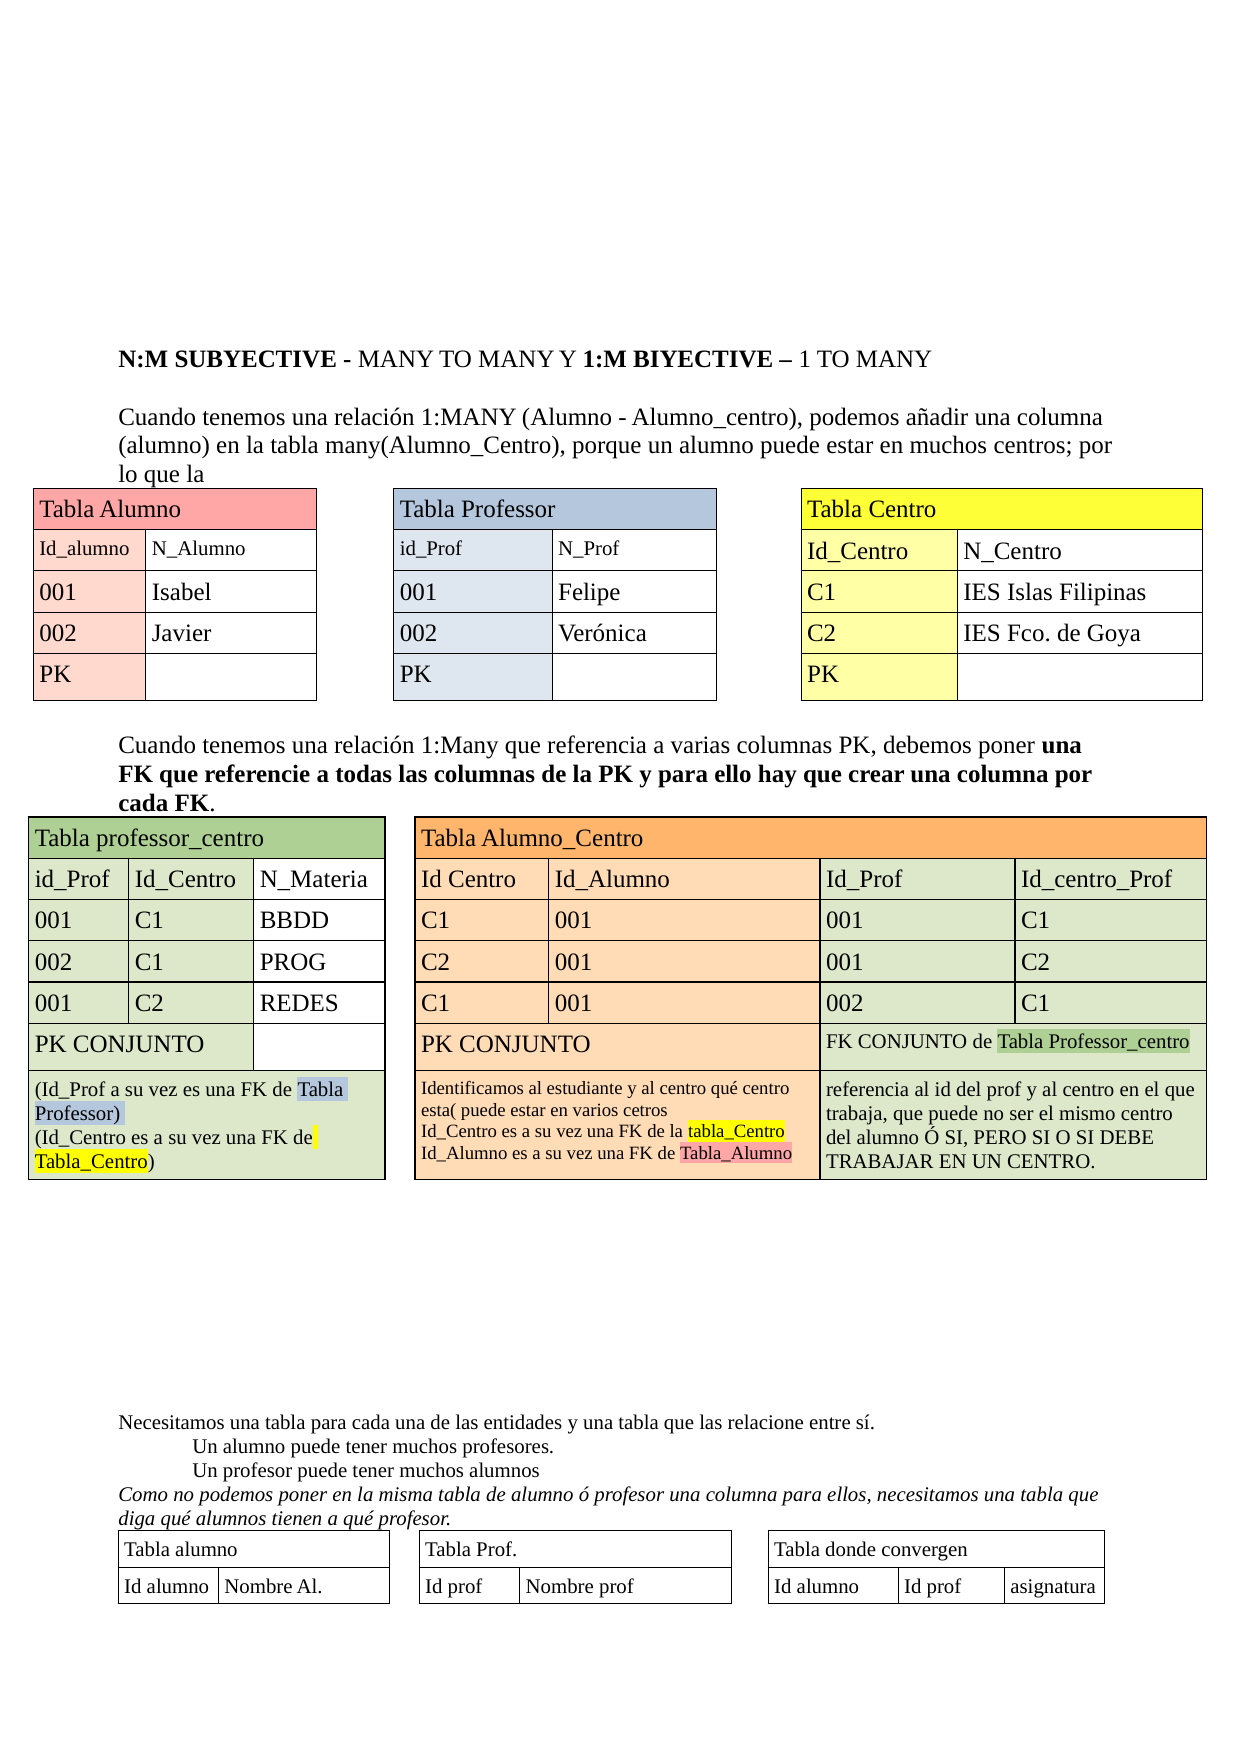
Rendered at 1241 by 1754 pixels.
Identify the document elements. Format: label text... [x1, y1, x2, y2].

table_cell Id_Prof [821, 859, 1014, 899]
table_cell [386, 858, 414, 899]
table_header Tabla Centro [802, 489, 1202, 529]
table_cell C2 [1016, 941, 1206, 981]
table_cell PK [34, 654, 145, 700]
table_cell IES Fco. de Goya [958, 613, 1202, 653]
table_cell [386, 940, 414, 981]
table_cell C1 [1016, 983, 1206, 1023]
table_cell Javier [146, 613, 316, 653]
table_cell PK [394, 654, 552, 700]
table_header Tabla Professor [394, 489, 716, 529]
table_cell id_Prof [29, 859, 128, 899]
table_cell [717, 570, 801, 612]
table_cell [958, 654, 1202, 700]
table_cell [717, 529, 801, 570]
table_cell 001 [34, 571, 145, 612]
text Cuando tenemos una relación 1:Many que referencia a varias columnas PK, debemos poner una FK que referencie a todas las columnas de la PK y para ello hay que crear una columna por cada FK. [118, 730, 1122, 816]
table_cell Id alumno [769, 1568, 898, 1603]
table_header [390, 1530, 419, 1567]
table_cell [146, 654, 316, 700]
table_cell Id_Centro [802, 530, 957, 570]
table_cell N_Alumno [146, 530, 316, 570]
text Necesitamos una tabla para cada una de las entidades y una tabla que las relacione entre sí. [118, 1410, 1122, 1434]
table_cell 001 [394, 571, 552, 612]
table_cell PK CONJUNTO [416, 1024, 819, 1070]
table_header [386, 816, 414, 858]
table_cell Identificamos al estudiante y al centro qué centro esta( puede estar en varios cetros Id_Centro es a su vez una FK de la tabla_Centro Id_Alumno es a su vez una FK de Tabla_Alumno [416, 1071, 819, 1179]
table_cell [317, 612, 393, 653]
table_cell N_Materia [254, 859, 384, 899]
table_header Tabla Alumno [34, 489, 316, 529]
table_header Tabla professor_centro [29, 818, 384, 858]
table_cell Id_Alumno [549, 859, 819, 899]
table_header Tabla donde convergen [769, 1531, 1104, 1567]
table_cell 001 [549, 941, 819, 981]
table_cell FK CONJUNTO de Tabla Professor_centro [821, 1024, 1206, 1070]
table_header Tabla Prof. [420, 1531, 731, 1567]
table_cell C2 [802, 613, 957, 653]
table_cell [717, 612, 801, 653]
table_cell [390, 1567, 419, 1603]
table_cell [254, 1024, 384, 1070]
table_cell C1 [416, 900, 548, 940]
table_header Tabla alumno [119, 1531, 389, 1567]
table_cell 001 [821, 900, 1014, 940]
table_cell Verónica [553, 613, 716, 653]
table_cell Id prof [420, 1568, 519, 1603]
table_cell 001 [549, 983, 819, 1023]
table_cell C1 [802, 571, 957, 612]
table_cell 001 [29, 900, 128, 940]
table_cell C1 [1016, 900, 1206, 940]
table_cell C1 [129, 941, 253, 981]
table_cell Nombre prof [520, 1568, 731, 1603]
table_cell [317, 653, 393, 700]
table_cell Isabel [146, 571, 316, 612]
table_cell PK [802, 654, 957, 700]
table_cell C1 [416, 983, 548, 1023]
table_cell Nombre Al. [219, 1568, 389, 1603]
table_cell [386, 899, 414, 940]
table_cell [317, 570, 393, 612]
table_cell 002 [29, 941, 128, 981]
table_cell PROG [254, 941, 384, 981]
table_cell 001 [29, 983, 128, 1023]
text Como no podemos poner en la misma tabla de alumno ó profesor una columna para ellos, necesitamos una tabla que diga qué alumnos tienen a qué profesor. [118, 1482, 1122, 1530]
table_cell N_Centro [958, 530, 1202, 570]
table_cell 001 [549, 900, 819, 940]
table_cell id_Prof [394, 530, 552, 570]
table_cell asignatura [1005, 1568, 1104, 1603]
table_cell Id_Centro [129, 859, 253, 899]
table_cell 002 [34, 613, 145, 653]
table_cell 002 [821, 983, 1014, 1023]
text N:M SUBYECTIVE - MANY TO MANY Y 1:M BIYECTIVE – 1 TO MANY [118, 344, 1122, 373]
table_cell Id alumno [119, 1568, 218, 1603]
text Cuando tenemos una relación 1:MANY (Alumno - Alumno_centro), podemos añadir una columna (alumno) en la tabla many(Alumno_Centro), porque un alumno puede estar en muchos centros; por lo que la [118, 402, 1122, 488]
text Un alumno puede tener muchos profesores. [192, 1434, 1122, 1458]
table_cell Felipe [553, 571, 716, 612]
table_cell C2 [129, 983, 253, 1023]
table_cell [386, 1070, 414, 1179]
table_header [732, 1530, 768, 1567]
table_cell [732, 1567, 768, 1603]
table_header Tabla Alumno_Centro [416, 818, 1206, 858]
table_cell Id_centro_Prof [1016, 859, 1206, 899]
table_cell [386, 1023, 414, 1070]
table_cell Id prof [899, 1568, 1004, 1603]
table_cell referencia al id del prof y al centro en el que trabaja, que puede no ser el mismo centro del alumno Ó SI, PERO SI O SI DEBE TRABAJAR EN UN CENTRO. [821, 1071, 1206, 1179]
table_cell C1 [129, 900, 253, 940]
table_cell BBDD [254, 900, 384, 940]
table_cell [317, 529, 393, 570]
text Un profesor puede tener muchos alumnos [192, 1458, 1122, 1482]
table_cell [717, 653, 801, 700]
table_cell Id_alumno [34, 530, 145, 570]
table_cell 002 [394, 613, 552, 653]
table_cell 001 [821, 941, 1014, 981]
table_header [717, 488, 801, 529]
table_cell PK CONJUNTO [29, 1024, 253, 1070]
table_cell REDES [254, 983, 384, 1023]
table_cell N_Prof [553, 530, 716, 570]
table_header [317, 488, 393, 529]
table_cell IES Islas Filipinas [958, 571, 1202, 612]
table_cell [553, 654, 716, 700]
table_cell C2 [416, 941, 548, 981]
table_cell Id Centro [416, 859, 548, 899]
table_cell [386, 981, 414, 1023]
table_cell (Id_Prof a su vez es una FK de Tabla Professor) (Id_Centro es a su vez una FK de Tabla_Centro) [29, 1071, 384, 1179]
